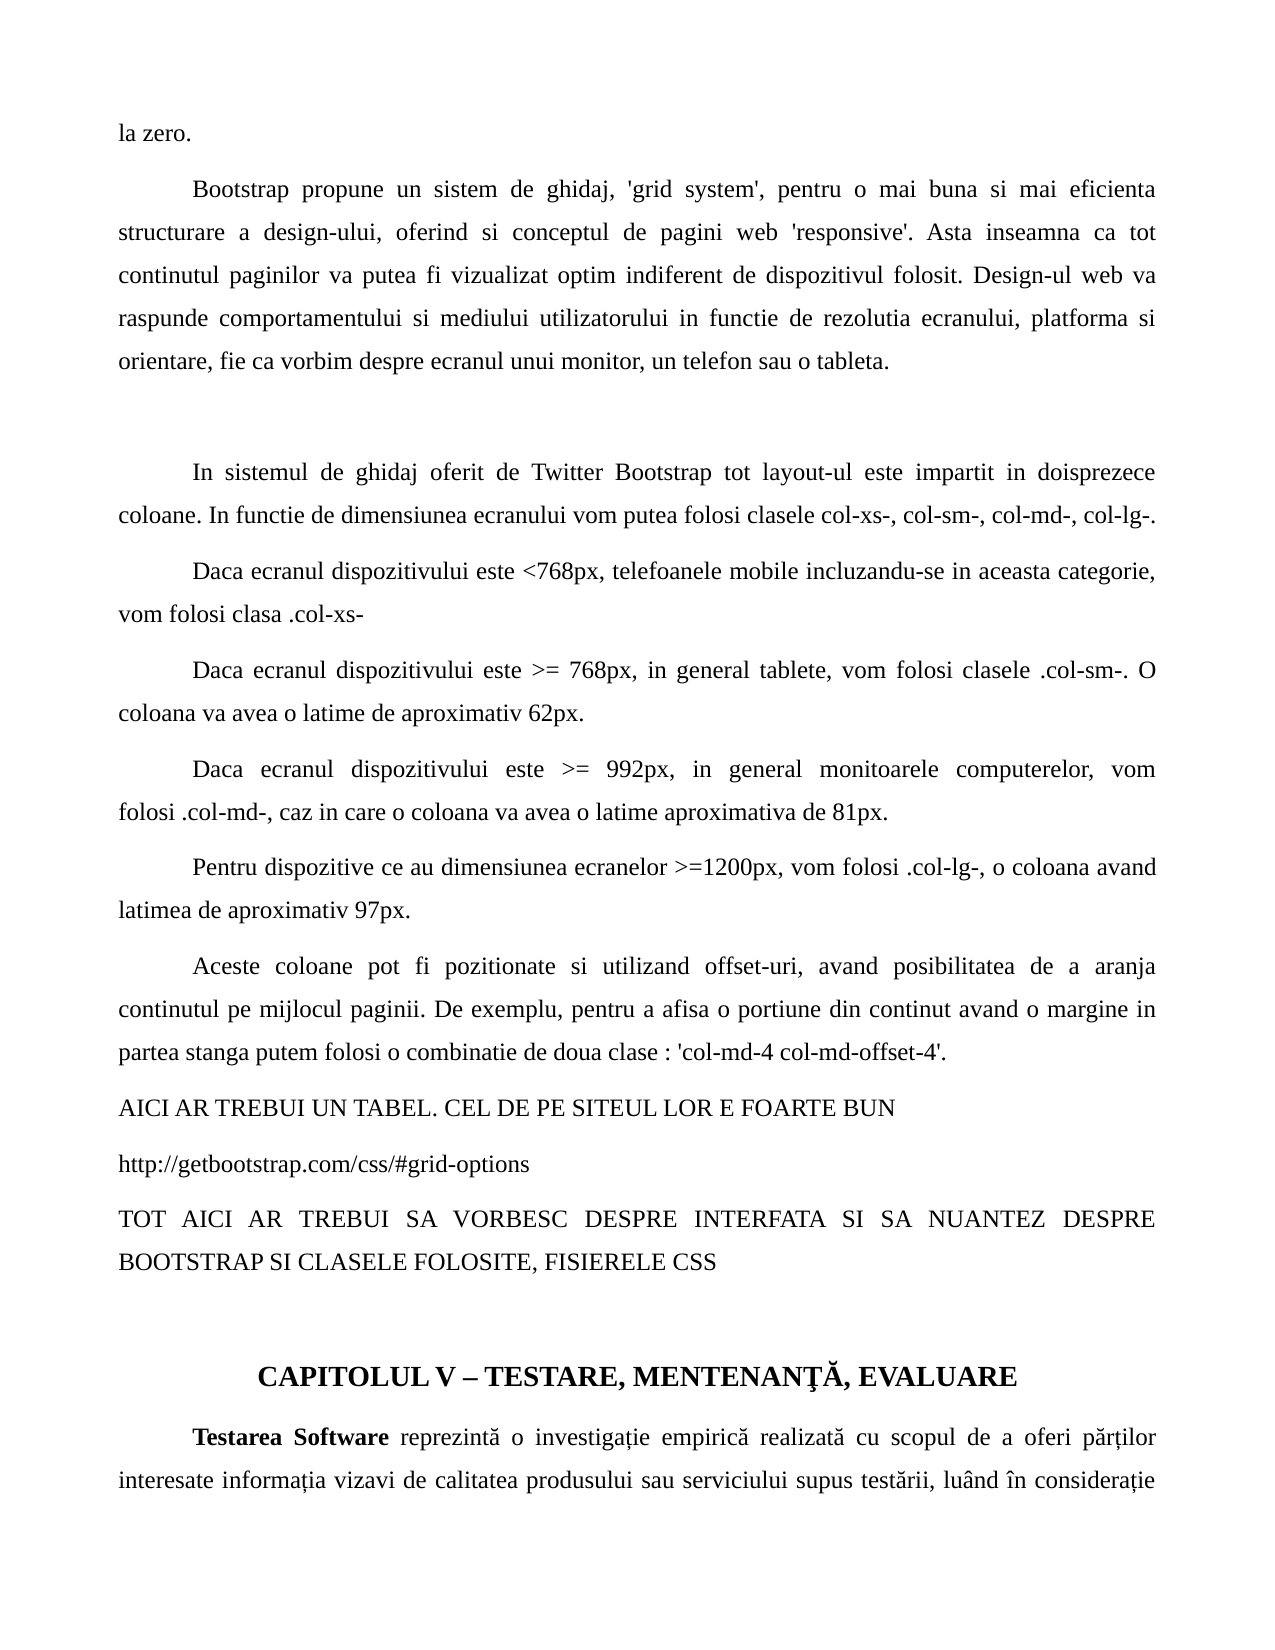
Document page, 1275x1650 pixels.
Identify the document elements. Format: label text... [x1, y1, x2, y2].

text Pentru dispozitive ce au dimensiunea ecranelor >=1200px, vom folosi .col-lg-, o coloana avand latimea de aproximativ 97px. [118, 852, 1157, 924]
text In sistemul de ghidaj oferit de Twitter Bootstrap tot layout-ul este impartit in doisprezece coloane. In functie de dimensiunea ecranului vom putea folosi clasele col-xs-, col-sm-, col-md-, col-lg-. [118, 457, 1157, 529]
text Daca ecranul dispozitivului este <768px, telefoanele mobile incluzandu-se in aceasta categorie, vom folosi clasa .col-xs- [118, 556, 1157, 628]
text Testarea Software reprezintă o investigație empirică realizată cu scopul de a oferi părților interesate informația vizavi de calitatea produsului sau serviciului supus testării, luând în considerație [118, 1422, 1157, 1493]
text Daca ecranul dispozitivului este >= 992px, in general monitoarele computerelor, vom folosi .col-md-, caz in care o coloana va avea o latime aproximativa de 81px. [118, 754, 1157, 826]
text CAPITOLUL V – TESTARE, MENTENANŢĂ, EVALUARE [118, 1359, 1157, 1392]
text TOT AICI AR TREBUI SA VORBESC DESPRE INTERFATA SI SA NUANTEZ DESPRE BOOTSTRAP SI CLASELE FOLOSITE, FISIERELE CSS [118, 1204, 1157, 1276]
text http://getbootstrap.com/css/#grid-options [118, 1149, 1157, 1177]
text Aceste coloane pot fi pozitionate si utilizand offset-uri, avand posibilitatea de a aranja continutul pe mijlocul paginii. De exemplu, pentru a afisa o portiune din continut avand o margine in partea stanga putem folosi o combinatie de doua clase : 'col-md-4 col-md-offset-4'. [118, 951, 1157, 1066]
text Daca ecranul dispozitivului este >= 768px, in general tablete, vom folosi clasele .col-sm-. O coloana va avea o latime de aproximativ 62px. [118, 655, 1157, 727]
text Bootstrap propune un sistem de ghidaj, 'grid system', pentru o mai buna si mai eficienta structurare a design-ului, oferind si conceptul de pagini web 'responsive'. Asta inseamna ca tot continutul paginilor va putea fi vizualizat optim indiferent de dispozitivul folosit. Design-ul web va raspunde comportamentului si mediului utilizatorului in functie de rezolutia ecranului, platforma si orientare, fie ca vorbim despre ecranul unui monitor, un telefon sau o tableta. [118, 174, 1157, 375]
text la zero. [118, 118, 1157, 147]
text AICI AR TREBUI UN TABEL. CEL DE PE SITEUL LOR E FOARTE BUN [118, 1093, 1157, 1122]
